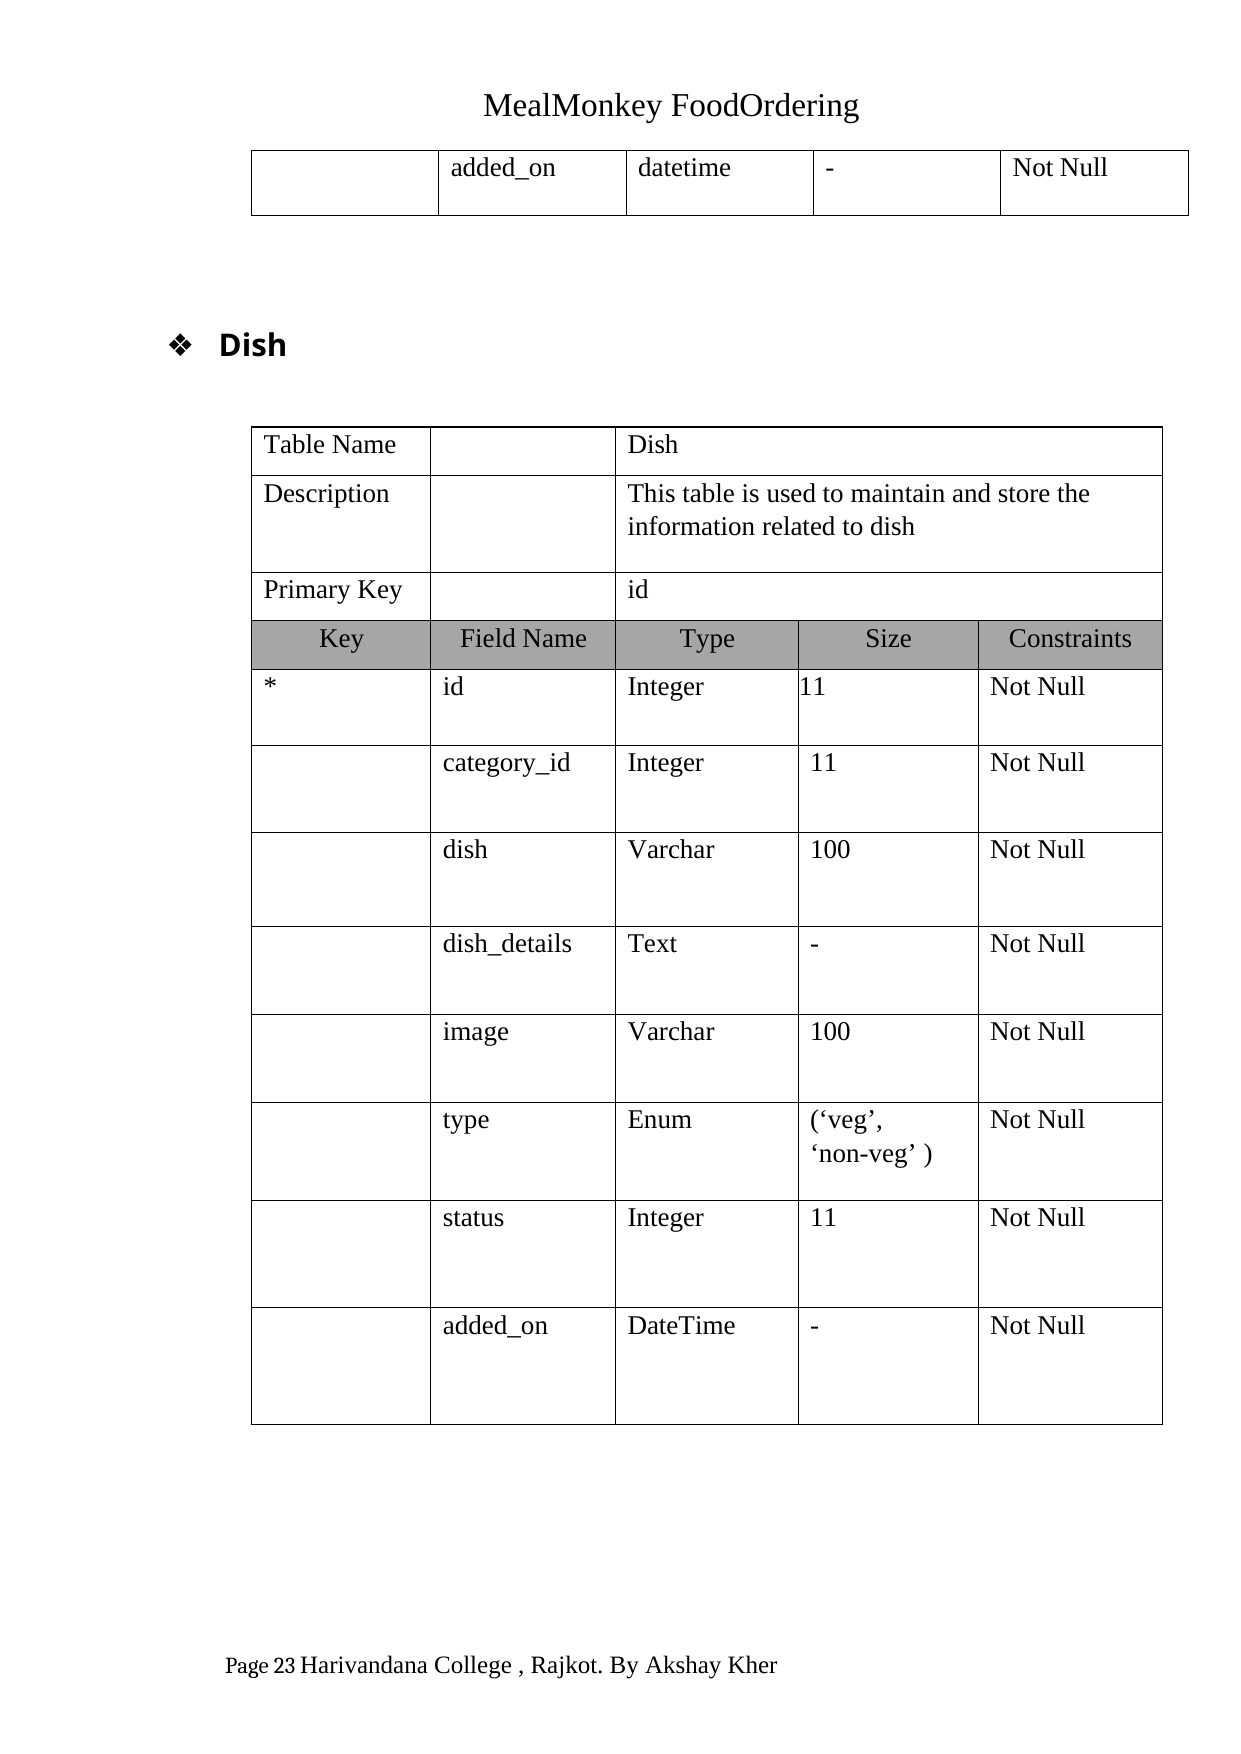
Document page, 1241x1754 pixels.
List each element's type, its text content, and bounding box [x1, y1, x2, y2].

table_cell - [799, 1308, 978, 1424]
table_cell Enum [616, 1103, 798, 1200]
table_cell Not Null [979, 1015, 1162, 1102]
table_header [431, 428, 615, 475]
table_cell image [431, 1015, 615, 1102]
table_cell 100 [799, 1015, 978, 1102]
table_cell Not Null [979, 1201, 1162, 1307]
table_cell id [616, 573, 1162, 620]
table_cell [431, 573, 615, 620]
table_cell Text [616, 927, 798, 1014]
table_cell [252, 151, 438, 215]
table_cell added_on [431, 1308, 615, 1424]
table_cell [252, 1201, 430, 1307]
table_cell 11 [799, 746, 978, 832]
table_cell [252, 833, 430, 926]
text ❖ Dish [150, 323, 1090, 366]
table_cell Not Null [1001, 151, 1188, 215]
table_cell Type [616, 621, 798, 669]
table_cell Varchar [616, 1015, 798, 1102]
table_cell DateTime [616, 1308, 798, 1424]
table_cell Size [799, 621, 978, 669]
table_cell Integer [616, 670, 798, 745]
table_cell Not Null [979, 1103, 1162, 1200]
table_cell [252, 746, 430, 832]
table_cell dish [431, 833, 615, 926]
table_cell type [431, 1103, 615, 1200]
table_cell [252, 927, 430, 1014]
table_cell [431, 476, 615, 572]
table_cell id [431, 670, 615, 745]
table_header Table Name [252, 428, 430, 475]
table_cell (‘veg’, ‘non-veg’ ) [799, 1103, 978, 1200]
table_cell Not Null [979, 746, 1162, 832]
table_cell datetime [627, 151, 813, 215]
table_cell [252, 1015, 430, 1102]
table_cell Description [252, 476, 430, 572]
table_cell Key [252, 621, 430, 669]
table_cell Primary Key [252, 573, 430, 620]
table_cell This table is used to maintain and store the information related to dish [616, 476, 1162, 572]
table_cell - [799, 927, 978, 1014]
table_cell Not Null [979, 927, 1162, 1014]
table_cell Integer [616, 1201, 798, 1307]
table_cell - [814, 151, 1000, 215]
table_header Dish [616, 428, 1162, 475]
table_cell * [252, 670, 430, 745]
table_cell added_on [439, 151, 626, 215]
table_cell 11 [799, 670, 978, 745]
table_cell Varchar [616, 833, 798, 926]
table_cell dish_details [431, 927, 615, 1014]
table_cell Integer [616, 746, 798, 832]
table_cell Not Null [979, 670, 1162, 745]
table_cell Field Name [431, 621, 615, 669]
table_cell 100 [799, 833, 978, 926]
table_cell Constraints [979, 621, 1162, 669]
table_cell status [431, 1201, 615, 1307]
table_cell Not Null [979, 833, 1162, 926]
table_cell Not Null [979, 1308, 1162, 1424]
table_cell category_id [431, 746, 615, 832]
table_cell [252, 1308, 430, 1424]
table_cell 11 [799, 1201, 978, 1307]
table_cell [252, 1103, 430, 1200]
